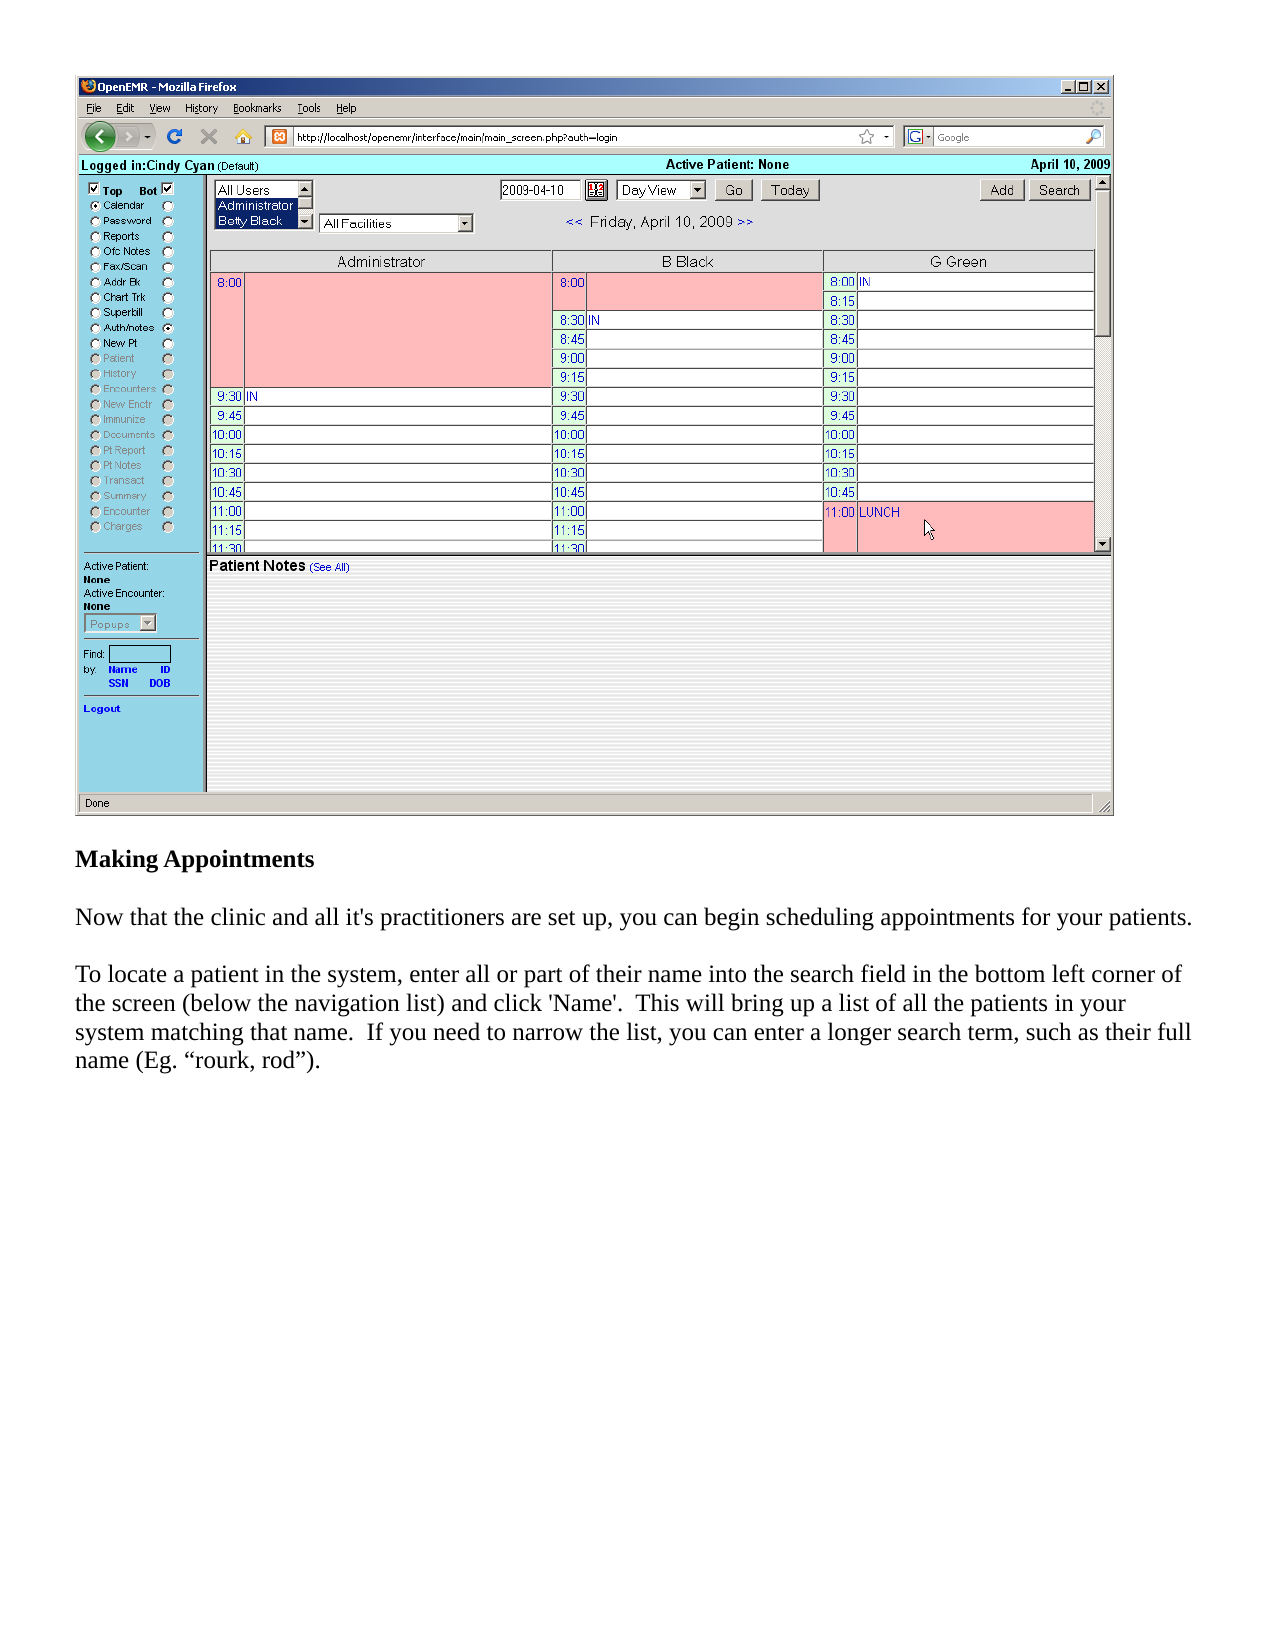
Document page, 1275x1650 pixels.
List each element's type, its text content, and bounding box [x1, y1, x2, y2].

text Making Appointments [75, 844, 1200, 873]
text To locate a patient in the system, enter all or part of their name into the search field in the bottom left corner of the screen (below the navigation list) and click 'Name'. This will bring up a list of all the patients in your system matching that name. If you need to narrow the list, you can enter a longer search term, such as their full name (Eg. “rourk, rod”). [75, 959, 1200, 1074]
picture [75, 75, 1114, 816]
text Now that the clinic and all it's practitioners are set up, you can begin scheduling appointments for your patients. [75, 902, 1200, 930]
